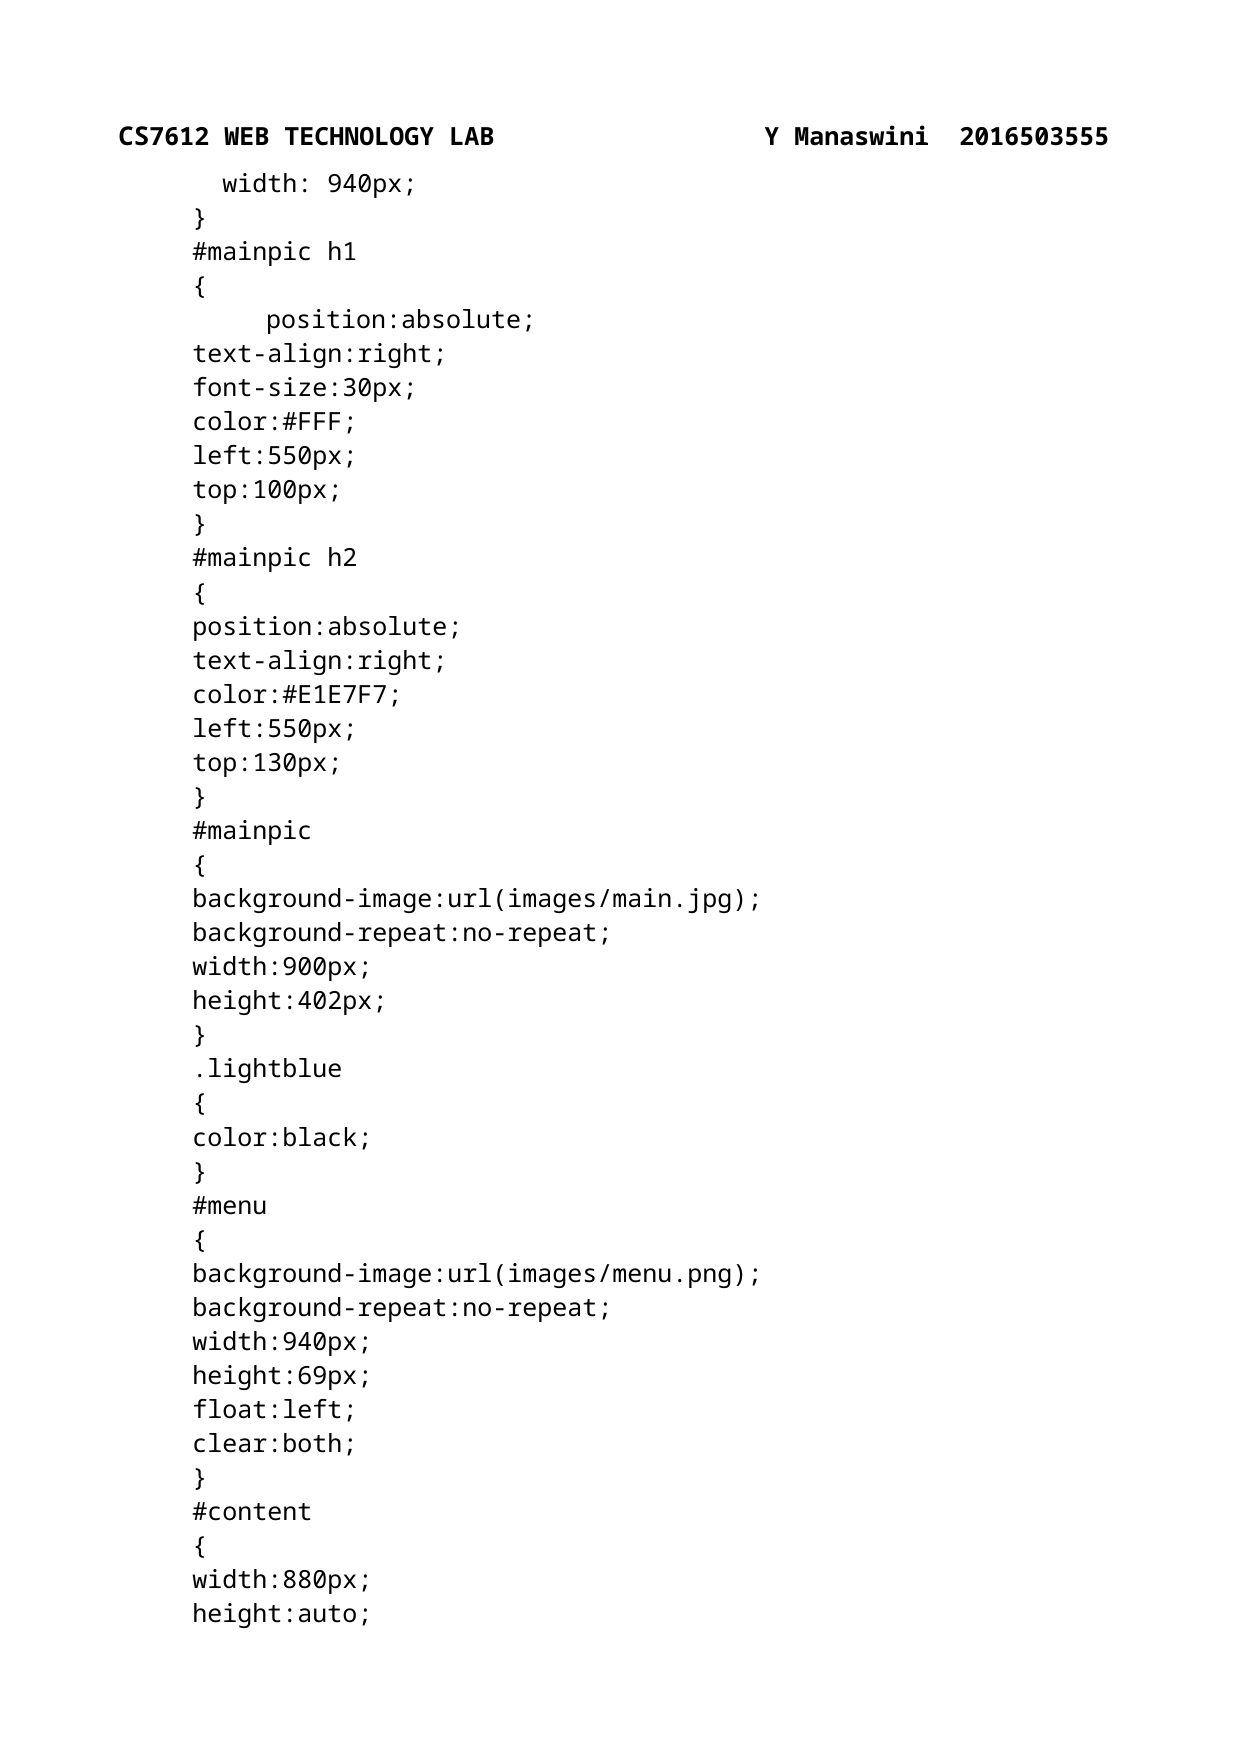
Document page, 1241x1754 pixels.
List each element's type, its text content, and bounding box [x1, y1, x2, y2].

text height:auto; [192, 1596, 1122, 1630]
text clear:both; [192, 1426, 1122, 1460]
text { [192, 847, 1122, 881]
text background-image:url(images/menu.png); [192, 1255, 1122, 1289]
text position:absolute; [192, 608, 1122, 642]
text height:402px; [192, 983, 1122, 1017]
text color:black; [192, 1119, 1122, 1153]
text background-repeat:no-repeat; [192, 1289, 1122, 1323]
text } [192, 199, 1122, 233]
text { [192, 1221, 1122, 1255]
text background-repeat:no-repeat; [192, 915, 1122, 949]
text } [192, 506, 1122, 540]
text position:absolute; [192, 302, 1122, 336]
text { [192, 574, 1122, 608]
text } [192, 1017, 1122, 1051]
text #mainpic h2 [192, 540, 1122, 574]
text } [192, 1153, 1122, 1187]
text top:130px; [192, 744, 1122, 778]
text { [192, 268, 1122, 302]
text } [192, 1460, 1122, 1494]
text text-align:right; [192, 642, 1122, 676]
text width:880px; [192, 1562, 1122, 1596]
text #mainpic h1 [192, 233, 1122, 268]
text #content [192, 1494, 1122, 1528]
text #mainpic [192, 813, 1122, 847]
text text-align:right; [192, 336, 1122, 370]
text { [192, 1085, 1122, 1119]
text height:69px; [192, 1358, 1122, 1392]
text width: 940px; [192, 165, 1122, 199]
text { [192, 1528, 1122, 1562]
text width:900px; [192, 949, 1122, 983]
text color:#FFF; [192, 404, 1122, 438]
text float:left; [192, 1392, 1122, 1426]
text width:940px; [192, 1323, 1122, 1358]
text .lightblue [192, 1051, 1122, 1085]
text #menu [192, 1187, 1122, 1221]
text left:550px; [192, 710, 1122, 744]
text } [192, 778, 1122, 813]
text background-image:url(images/main.jpg); [192, 881, 1122, 915]
text font-size:30px; [192, 370, 1122, 404]
text top:100px; [192, 472, 1122, 506]
text color:#E1E7F7; [192, 676, 1122, 710]
text left:550px; [192, 438, 1122, 472]
